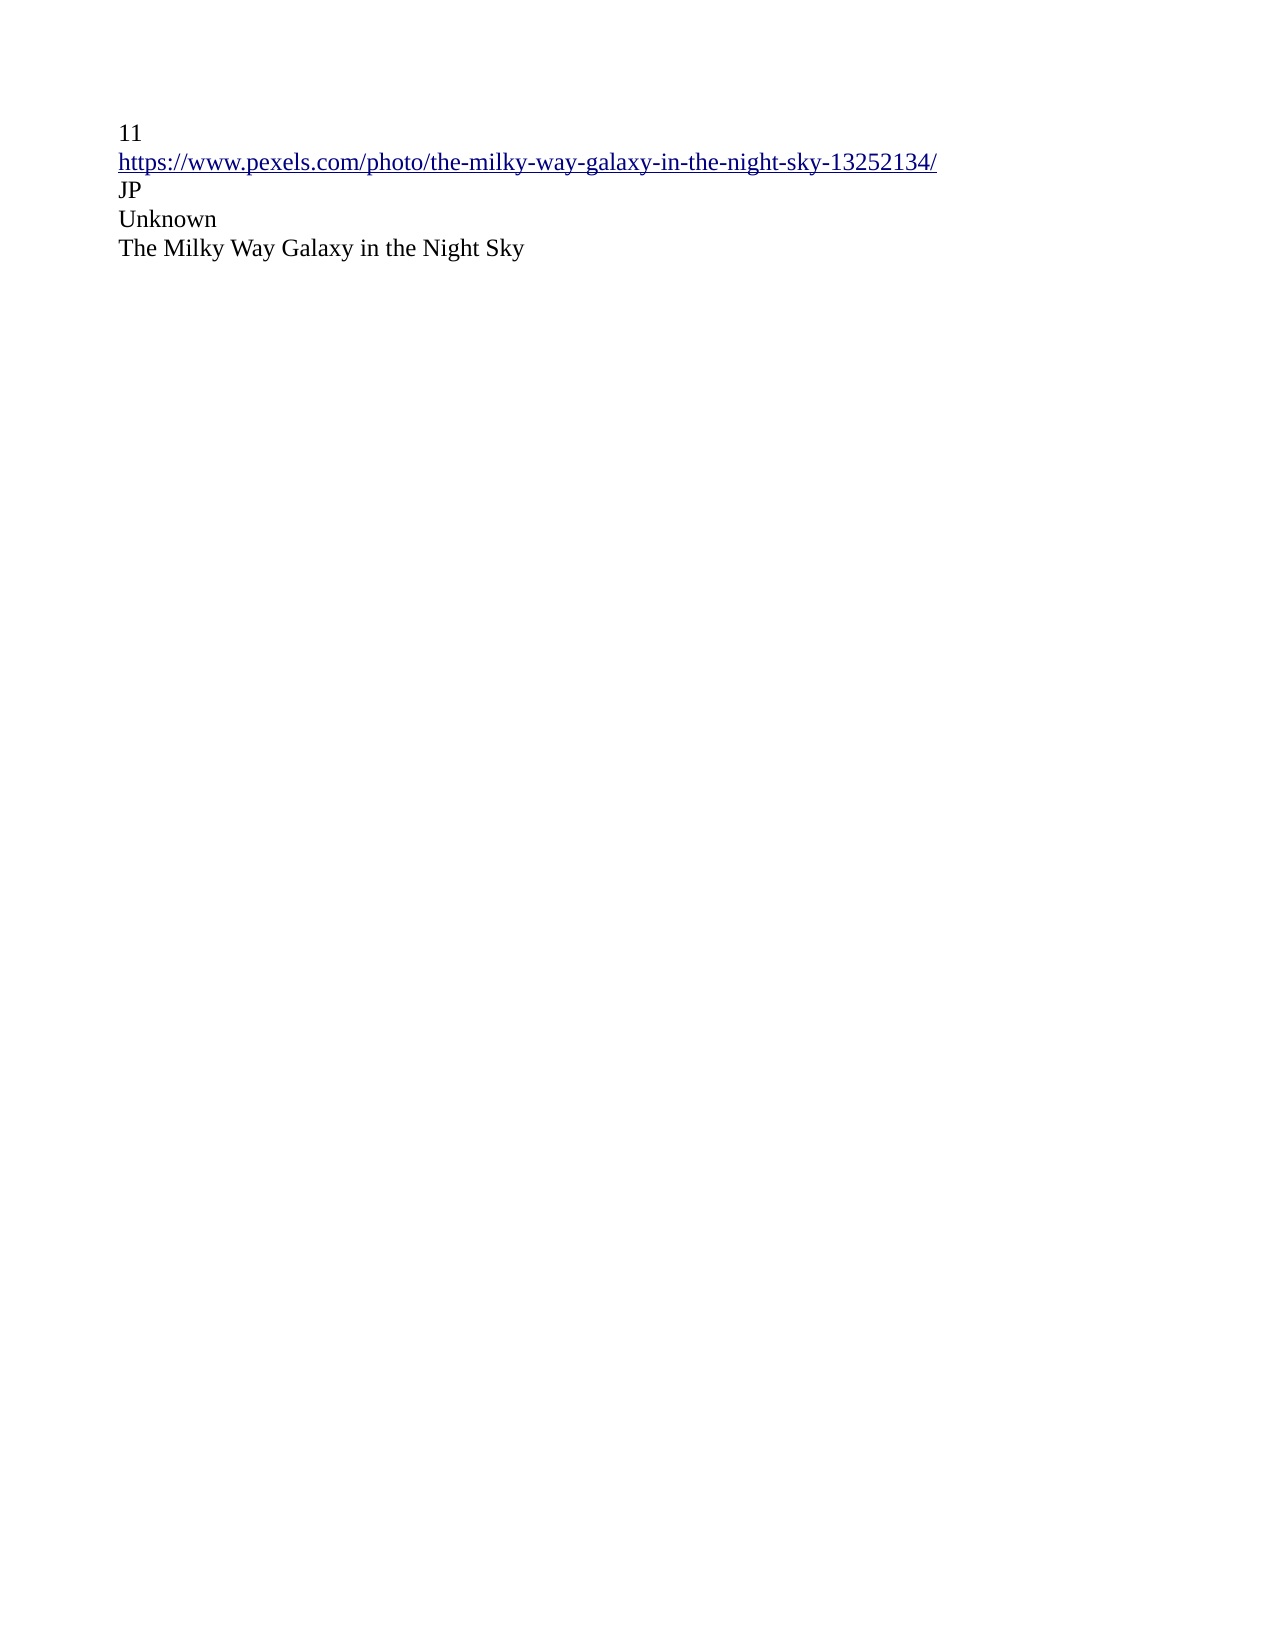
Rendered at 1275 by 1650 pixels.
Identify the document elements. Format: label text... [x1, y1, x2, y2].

text JP [118, 176, 1157, 204]
text The Milky Way Galaxy in the Night Sky [118, 233, 1157, 262]
text 11 [118, 118, 1157, 147]
text https://www.pexels.com/photo/the-milky-way-galaxy-in-the-night-sky-13252134/ [118, 147, 1157, 176]
text Unknown [118, 204, 1157, 233]
